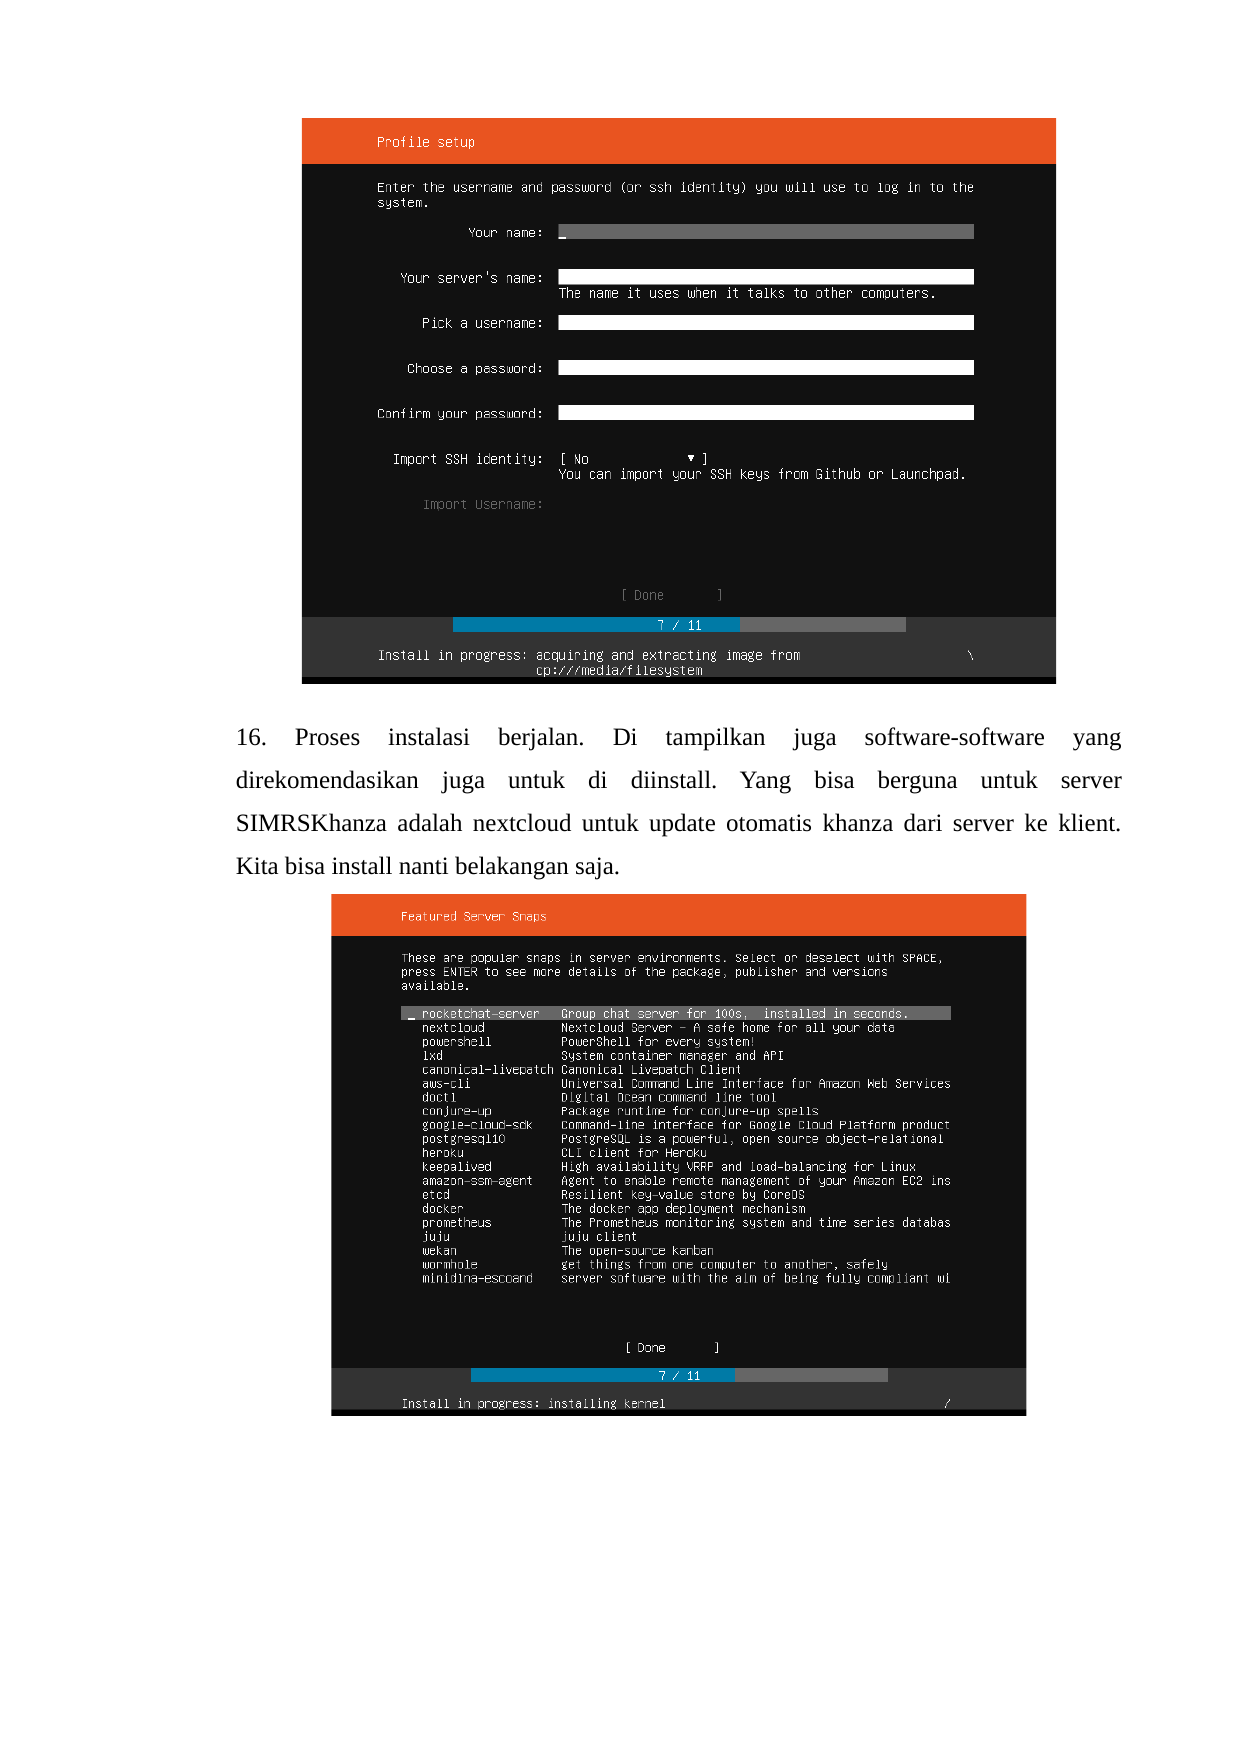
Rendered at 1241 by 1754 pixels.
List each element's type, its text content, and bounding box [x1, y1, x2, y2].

text 16. Proses instalasi berjalan. Di tampilkan juga software-software yang direkomendasikan juga untuk di diinstall. Yang bisa berguna untuk server SIMRSKhanza adalah nextcloud untuk update otomatis khanza dari server ke klient. Kita bisa install nanti belakangan saja. [236, 722, 1122, 880]
picture [301, 118, 1057, 684]
picture [331, 894, 1027, 1416]
